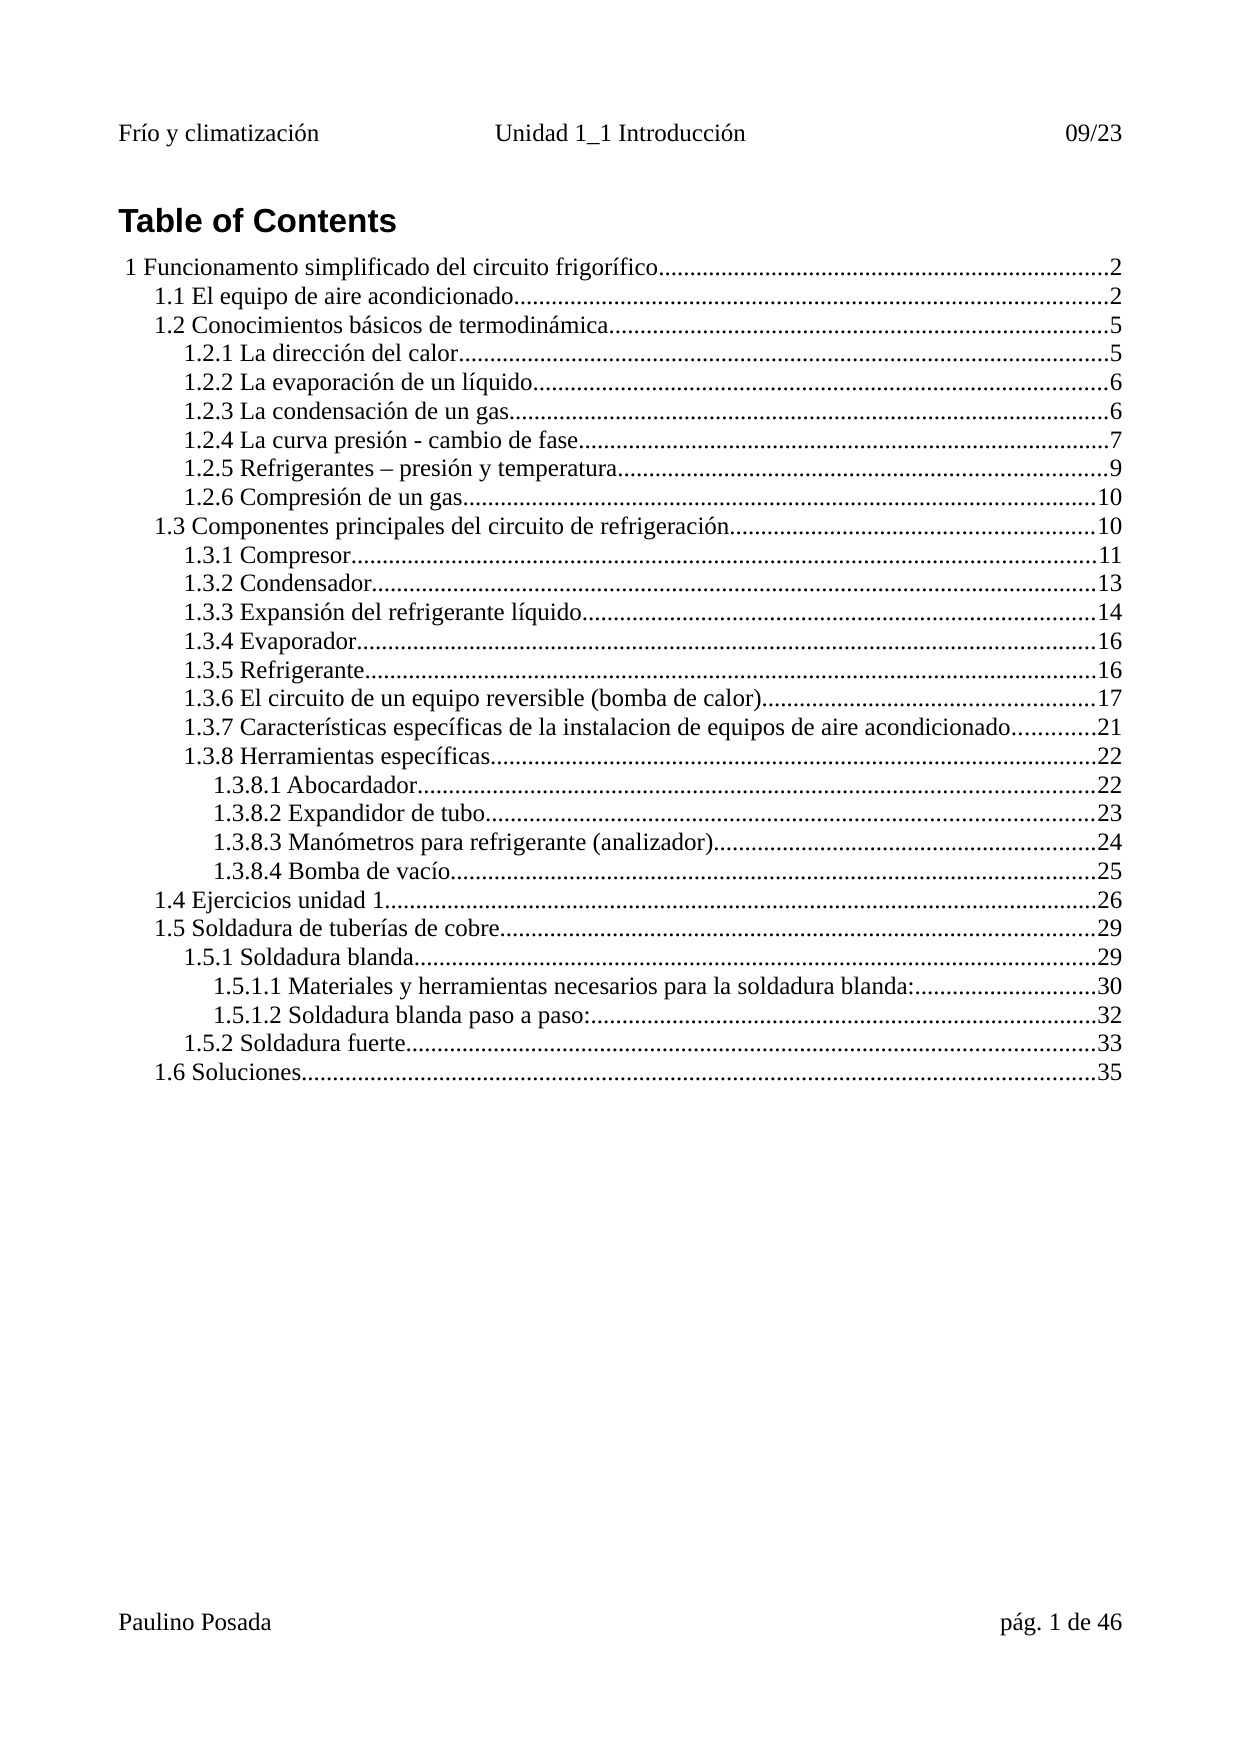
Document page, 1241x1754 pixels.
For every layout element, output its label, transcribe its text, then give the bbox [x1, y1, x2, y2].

text 1.5.1.2 Soldadura blanda paso a paso: 32 [207, 1000, 1122, 1028]
text 1.3.4 Evaporador 16 [177, 626, 1122, 655]
text 1.2.1 La dirección del calor 5 [177, 338, 1122, 367]
text 1.3.8.3 Manómetros para refrigerante (analizador) 24 [207, 827, 1122, 856]
text 1.3.5 Refrigerante 16 [177, 655, 1122, 683]
text 1.2 Conocimientos básicos de termodinámica 5 [148, 310, 1122, 338]
text 1.5.1.1 Materiales y herramientas necesarios para la soldadura blanda: 30 [207, 971, 1122, 1000]
text 1.5.2 Soldadura fuerte 33 [177, 1028, 1122, 1057]
subtitle Table of Contents [118, 201, 1122, 240]
text 1.5.1 Soldadura blanda 29 [177, 942, 1122, 971]
text 1.2.6 Compresión de un gas 10 [177, 482, 1122, 511]
text 1.3.2 Condensador 13 [177, 568, 1122, 597]
text 1.3.8.2 Expandidor de tubo 23 [207, 798, 1122, 827]
text 1.3 Componentes principales del circuito de refrigeración 10 [148, 511, 1122, 540]
text 1 Funcionamento simplificado del circuito frigorífico 2 [118, 252, 1122, 281]
text 1.3.7 Características específicas de la instalacion de equipos de aire acondicionado 21 [177, 712, 1122, 741]
text 1.3.8.4 Bomba de vacío 25 [207, 856, 1122, 885]
text 1.2.2 La evaporación de un líquido 6 [177, 367, 1122, 396]
text 1.3.8 Herramientas específicas 22 [177, 741, 1122, 770]
text 1.3.3 Expansión del refrigerante líquido 14 [177, 597, 1122, 626]
text 1.3.6 El circuito de un equipo reversible (bomba de calor) 17 [177, 683, 1122, 712]
text 1.6 Soluciones 35 [148, 1057, 1122, 1086]
text 1.5 Soldadura de tuberías de cobre 29 [148, 913, 1122, 942]
text 1.3.1 Compresor 11 [177, 540, 1122, 568]
text 1.2.5 Refrigerantes – presión y temperatura 9 [177, 453, 1122, 482]
text 1.2.3 La condensación de un gas 6 [177, 396, 1122, 425]
text 1.3.8.1 Abocardador 22 [207, 770, 1122, 798]
text 1.4 Ejercicios unidad 1 26 [148, 885, 1122, 913]
text 1.1 El equipo de aire acondicionado 2 [148, 281, 1122, 310]
text 1.2.4 La curva presión - cambio de fase 7 [177, 425, 1122, 453]
